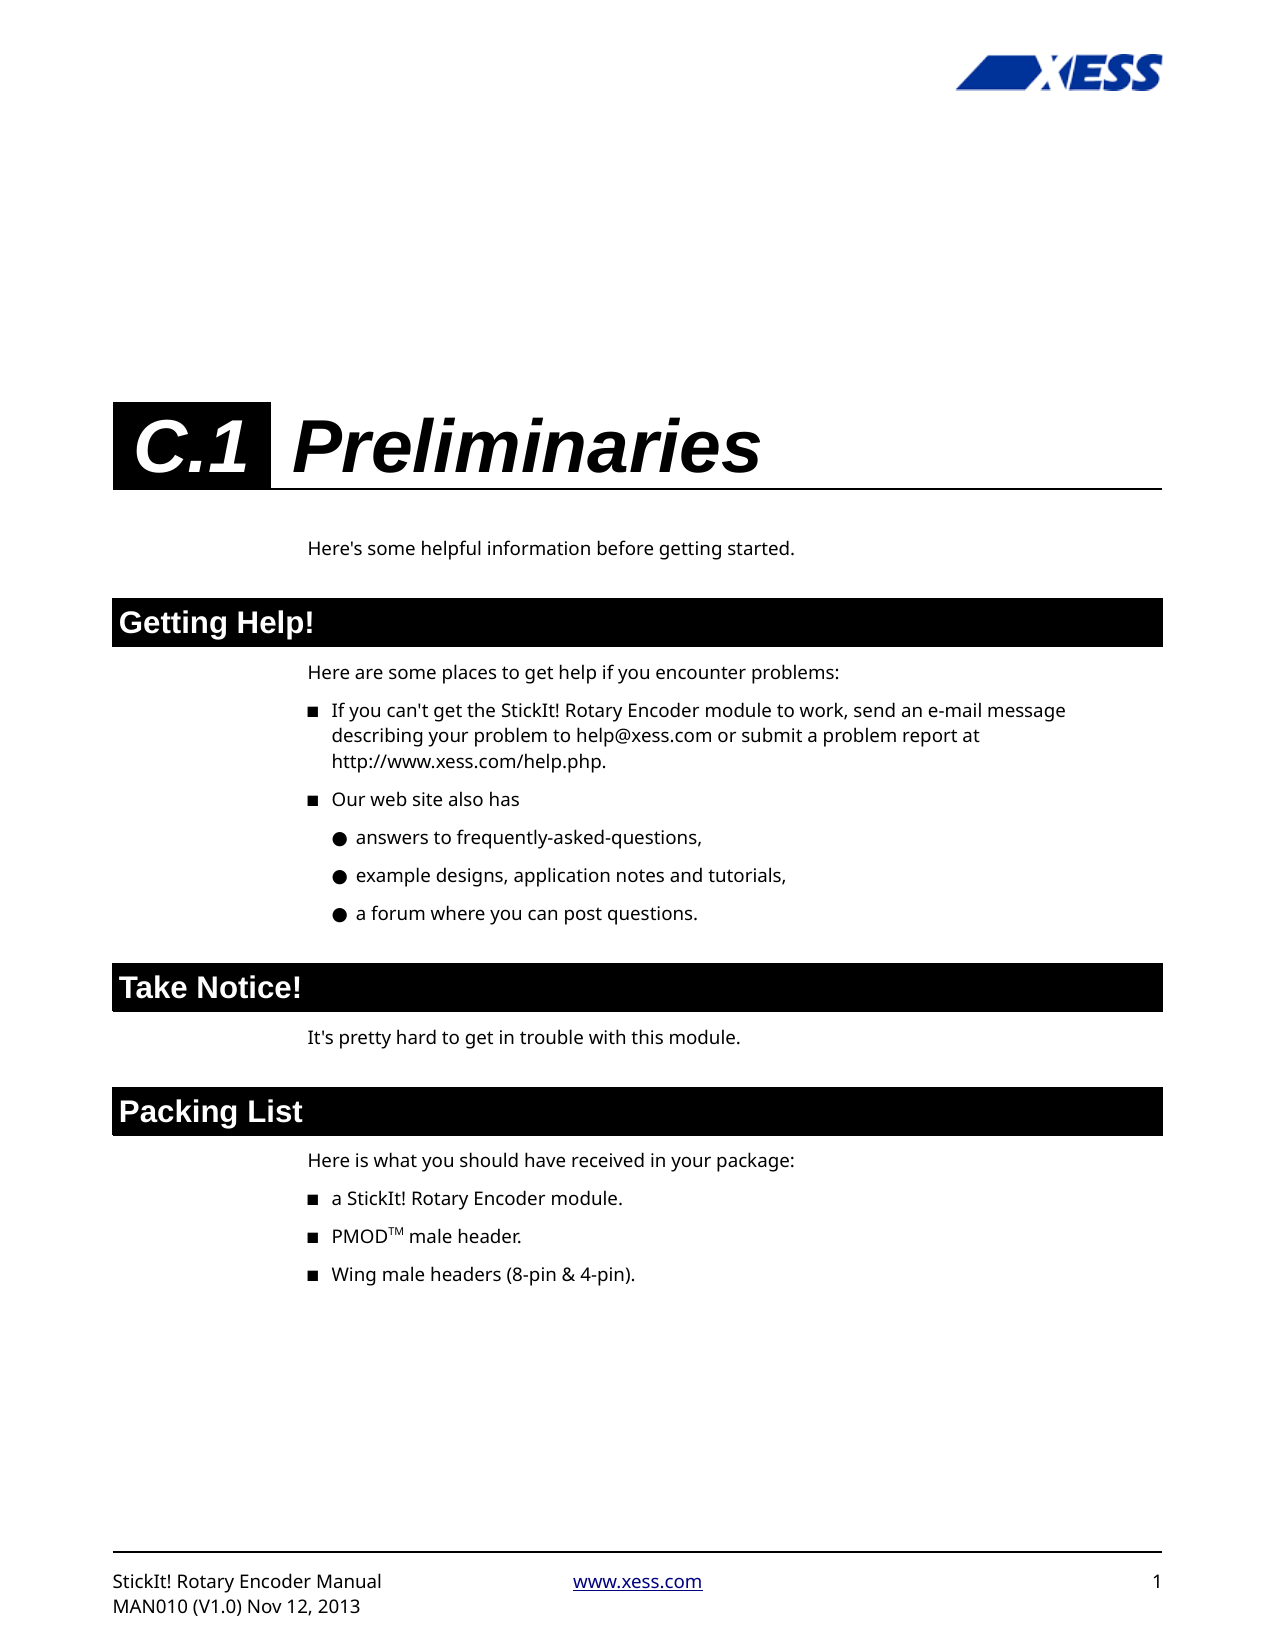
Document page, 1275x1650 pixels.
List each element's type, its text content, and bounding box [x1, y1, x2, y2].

list a forum where you can post questions. [331, 900, 1162, 926]
list example designs, application notes and tutorials, [331, 862, 1162, 888]
list Our web site also has [307, 786, 1162, 812]
list answers to frequently-asked-questions, [331, 824, 1162, 850]
list a StickIt! Rotary Encoder module. [307, 1186, 1162, 1211]
text It's pretty hard to get in trouble with this module. [307, 1024, 1162, 1049]
picture [955, 54, 1163, 91]
text Here are some places to get help if you encounter problems: [307, 659, 1162, 684]
list Wing male headers (8-pin & 4-pin). [307, 1262, 1162, 1287]
text Here is what you should have received in your package: [307, 1148, 1162, 1173]
subtitle Packing List [114, 1088, 1162, 1135]
text Here's some helpful information before getting started. [307, 535, 1162, 561]
subtitle Preliminaries [271, 402, 1162, 488]
subtitle Getting Help! [114, 599, 1162, 646]
subtitle Take Notice! [114, 964, 1162, 1011]
list PMODTM male header. [307, 1224, 1162, 1249]
list If you can't get the StickIt! Rotary Encoder module to work, send an e-mail message describing your problem to help@xess.com or submit a problem report at http://www.xess.com/help.php. [307, 697, 1162, 774]
